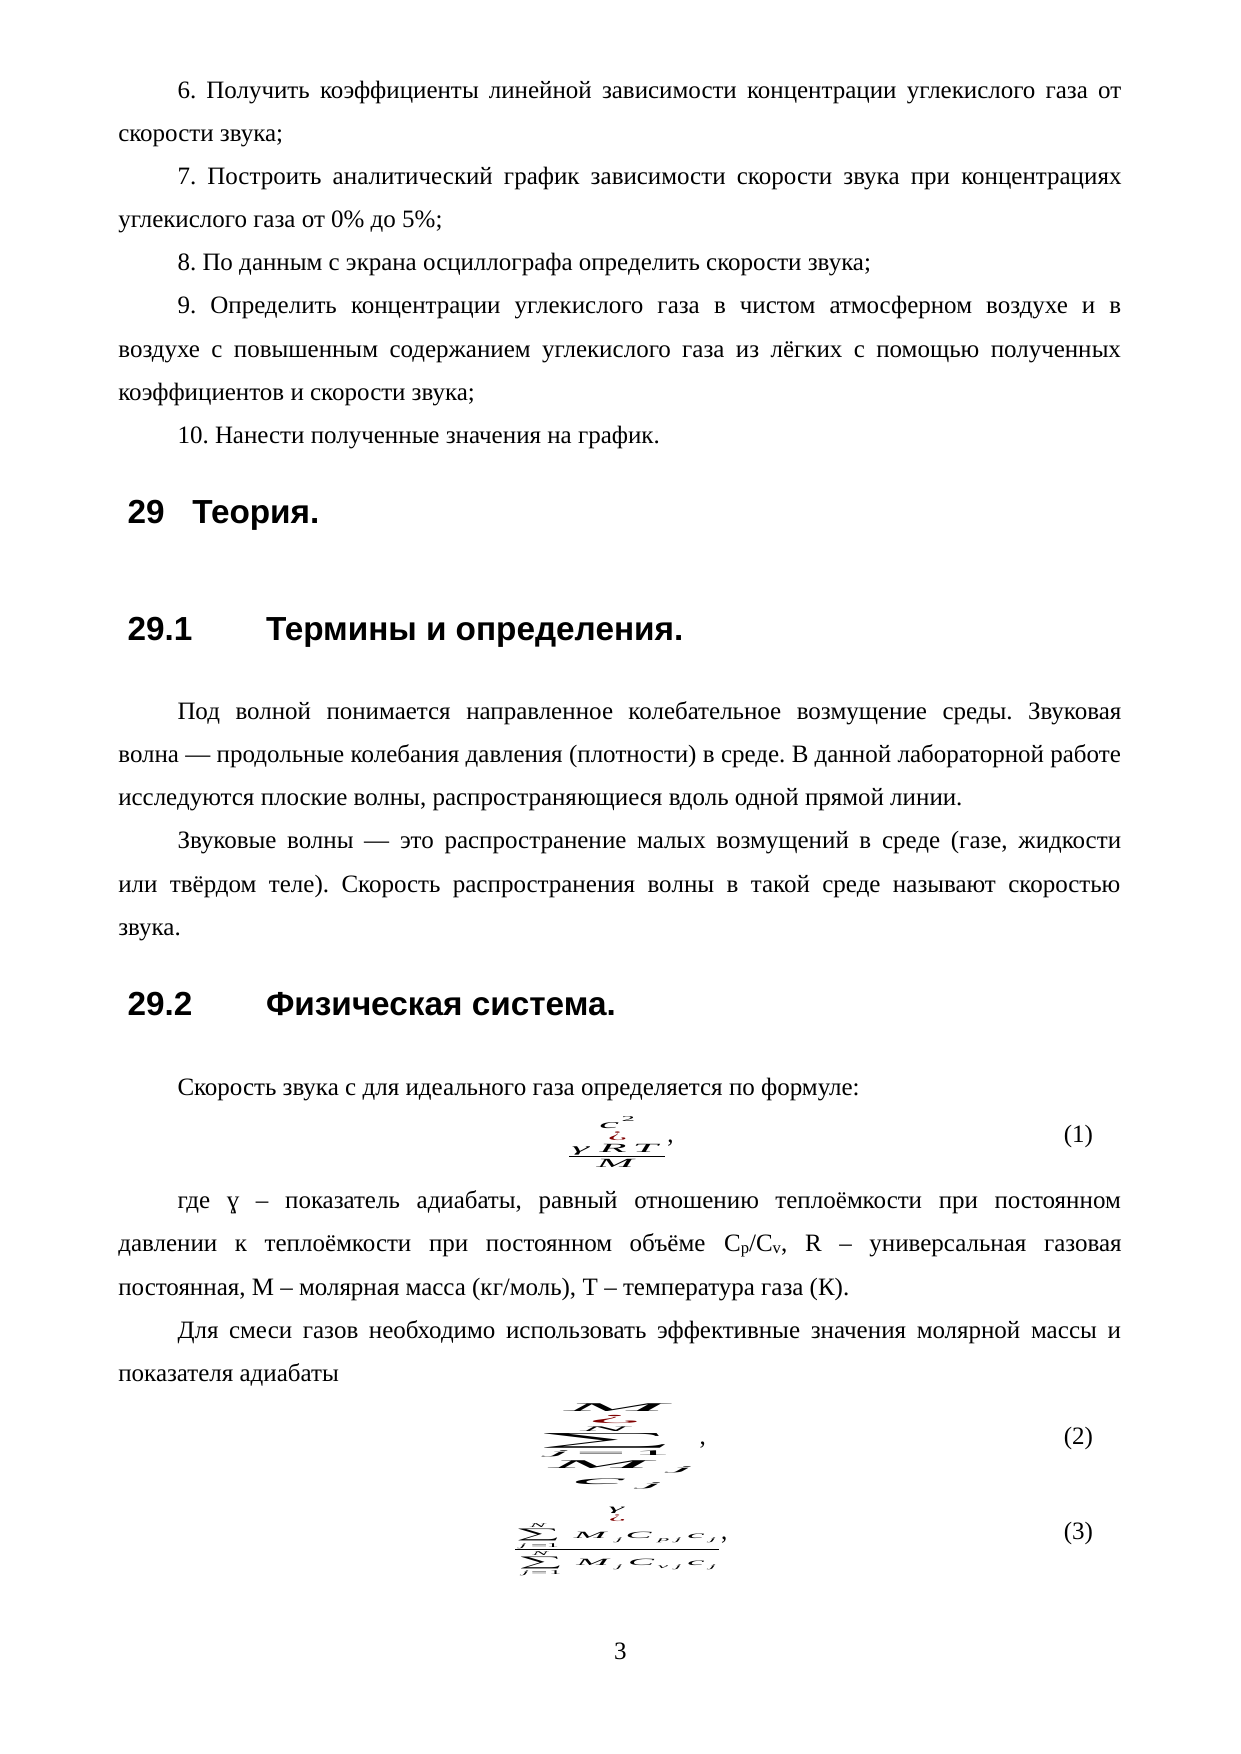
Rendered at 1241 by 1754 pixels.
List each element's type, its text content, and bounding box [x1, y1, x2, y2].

text Под волной понимается направленное колебательное возмущение среды. Звуковая волна — продольные колебания давления (плотности) в среде. В данной лабораторной работе исследуются плоские волны, распространяющиеся вдоль одной прямой линии. [118, 696, 1122, 811]
text , (2) [118, 1401, 1122, 1488]
text 8. По данным с экрана осциллографа определить скорости звука; [118, 247, 1122, 276]
text 10. Нанести полученные значения на график. [118, 420, 1122, 449]
subtitle Термины и определения. [118, 609, 1122, 648]
text 7. Построить аналитический график зависимости скорости звука при концентрациях углекислого газа от 0% до 5%; [118, 161, 1122, 233]
text 9. Определить концентрации углекислого газа в чистом атмосферном воздухе и в воздухе с повышенным содержанием углекислого газа из лёгких с помощью полученных коэффициентов и скорости звука; [118, 291, 1122, 406]
subtitle Теория. [118, 493, 1122, 531]
subtitle Физическая система. [118, 984, 1122, 1023]
text 6. Получить коэффициенты линейной зависимости концентрации углекислого газа от скорости звука; [118, 75, 1122, 147]
text , (1) [118, 1115, 1122, 1171]
text , (3) [118, 1503, 1122, 1576]
text Для смеси газов необходимо использовать эффективные значения молярной массы и показателя адиабаты [118, 1315, 1122, 1387]
text Звуковые волны — это распространение малых возмущений в среде (газе, жидкости или твёрдом теле). Скорость распространения волны в такой среде называют скоростью звука. [118, 826, 1122, 941]
text где ɣ – показатель адиабаты, равный отношению теплоёмкости при постоянном давлении к теплоёмкости при постоянном объёме Cp/Cv, R – универсальная газовая постоянная, M – молярная масса (кг/моль), T – температура газа (К). [118, 1185, 1122, 1300]
text Скорость звука c для идеального газа определяется по формуле: [118, 1072, 1122, 1100]
